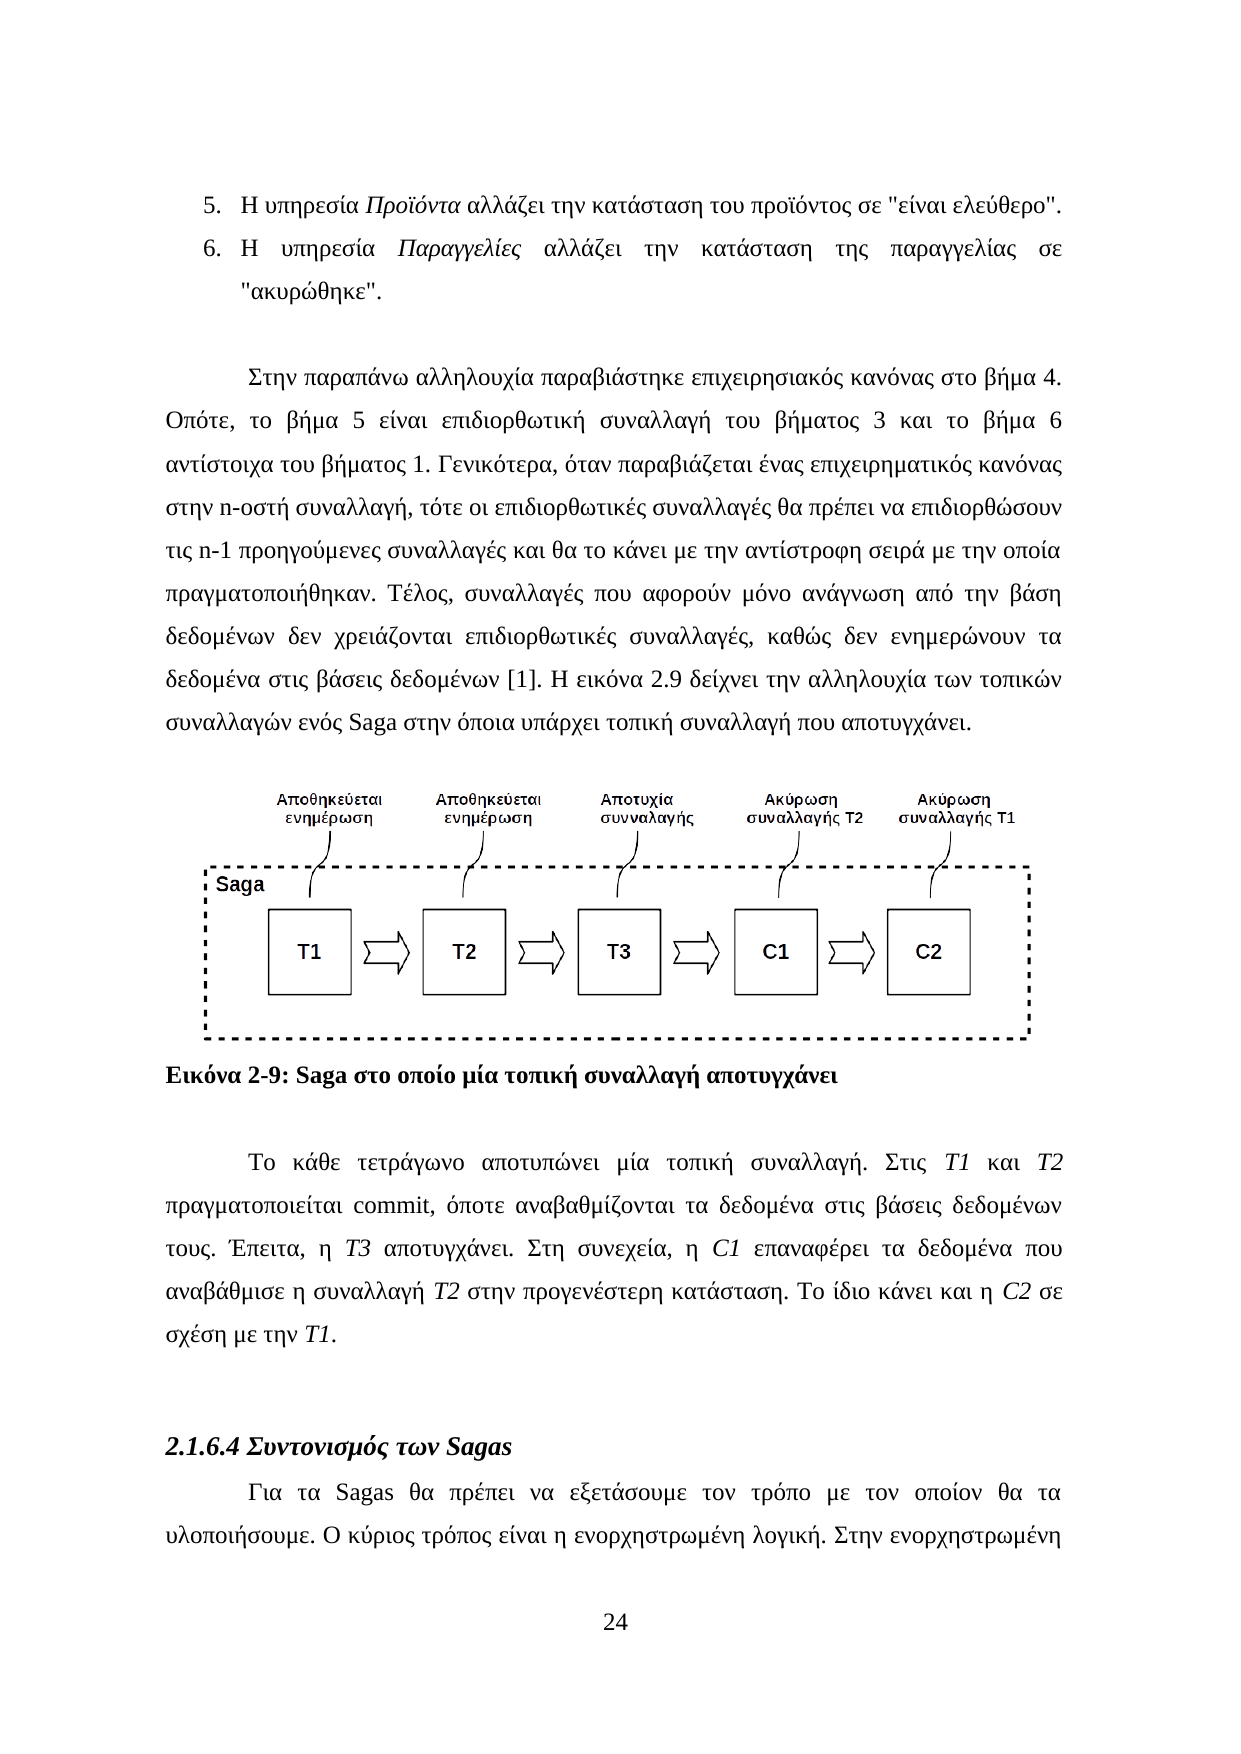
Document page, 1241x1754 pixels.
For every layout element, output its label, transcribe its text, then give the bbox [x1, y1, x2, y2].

text Στην παραπάνω αλληλουχία παραβιάστηκε επιχειρησιακός κανόνας στο βήμα 4. Οπότε, το βήμα 5 είναι επιδιορθωτική συναλλαγή του βήματος 3 και το βήμα 6 αντίστοιχα του βήματος 1. Γενικότερα, όταν παραβιάζεται ένας επιχειρηματικός κανόνας στην n-οστή συναλλαγή, τότε οι επιδιορθωτικές συναλλαγές θα πρέπει να επιδιορθώσουν τις n-1 προηγούμενες συναλλαγές και θα το κάνει με την αντίστροφη σειρά με την οποία πραγματοποιήθηκαν. Τέλος, συναλλαγές που αφορούν μόνο ανάγνωση από την βάση δεδομένων δεν χρειάζονται επιδιορθωτικές συναλλαγές, καθώς δεν ενημερώνουν τα δεδομένα στις βάσεις δεδομένων [1]. Η εικόνα 2.9 δείχνει την αλληλουχία των τοπικών συναλλαγών ενός Saga στην όποια υπάρχει τοπική συναλλαγή που αποτυγχάνει. [165, 362, 1063, 736]
picture [164, 787, 1062, 1046]
text Εικόνα 2-9: Saga στο οποίο μία τοπική συναλλαγή αποτυγχάνει [165, 794, 1063, 1089]
list Η υπηρεσία Παραγγελίες αλλάζει την κατάσταση της παραγγελίας σε "ακυρώθηκε". [203, 233, 1063, 305]
text Για τα Sagas θα πρέπει να εξετάσουμε τον τρόπο με τον οποίον θα τα υλοποιήσουμε. Ο κύριος τρόπος είναι η ενορχηστρωμένη λογική. Στην ενορχηστρωμένη [165, 1477, 1063, 1549]
subtitle 2.1.6.4 Συντονισμός των Sagas [165, 1430, 1063, 1461]
list Η υπηρεσία Προϊόντα αλλάζει την κατάσταση του προϊόντος σε "είναι ελεύθερο". [203, 190, 1063, 219]
text Το κάθε τετράγωνο αποτυπώνει μία τοπική συναλλαγή. Στις T1 και T2 πραγματοποιείται commit, όποτε αναβαθμίζονται τα δεδομένα στις βάσεις δεδομένων τους. Έπειτα, η T3 αποτυγχάνει. Στη συνεχεία, η C1 επαναφέρει τα δεδομένα που αναβάθμισε η συναλλαγή T2 στην προγενέστερη κατάσταση. Το ίδιο κάνει και η C2 σε σχέση με την T1. [165, 1147, 1063, 1348]
